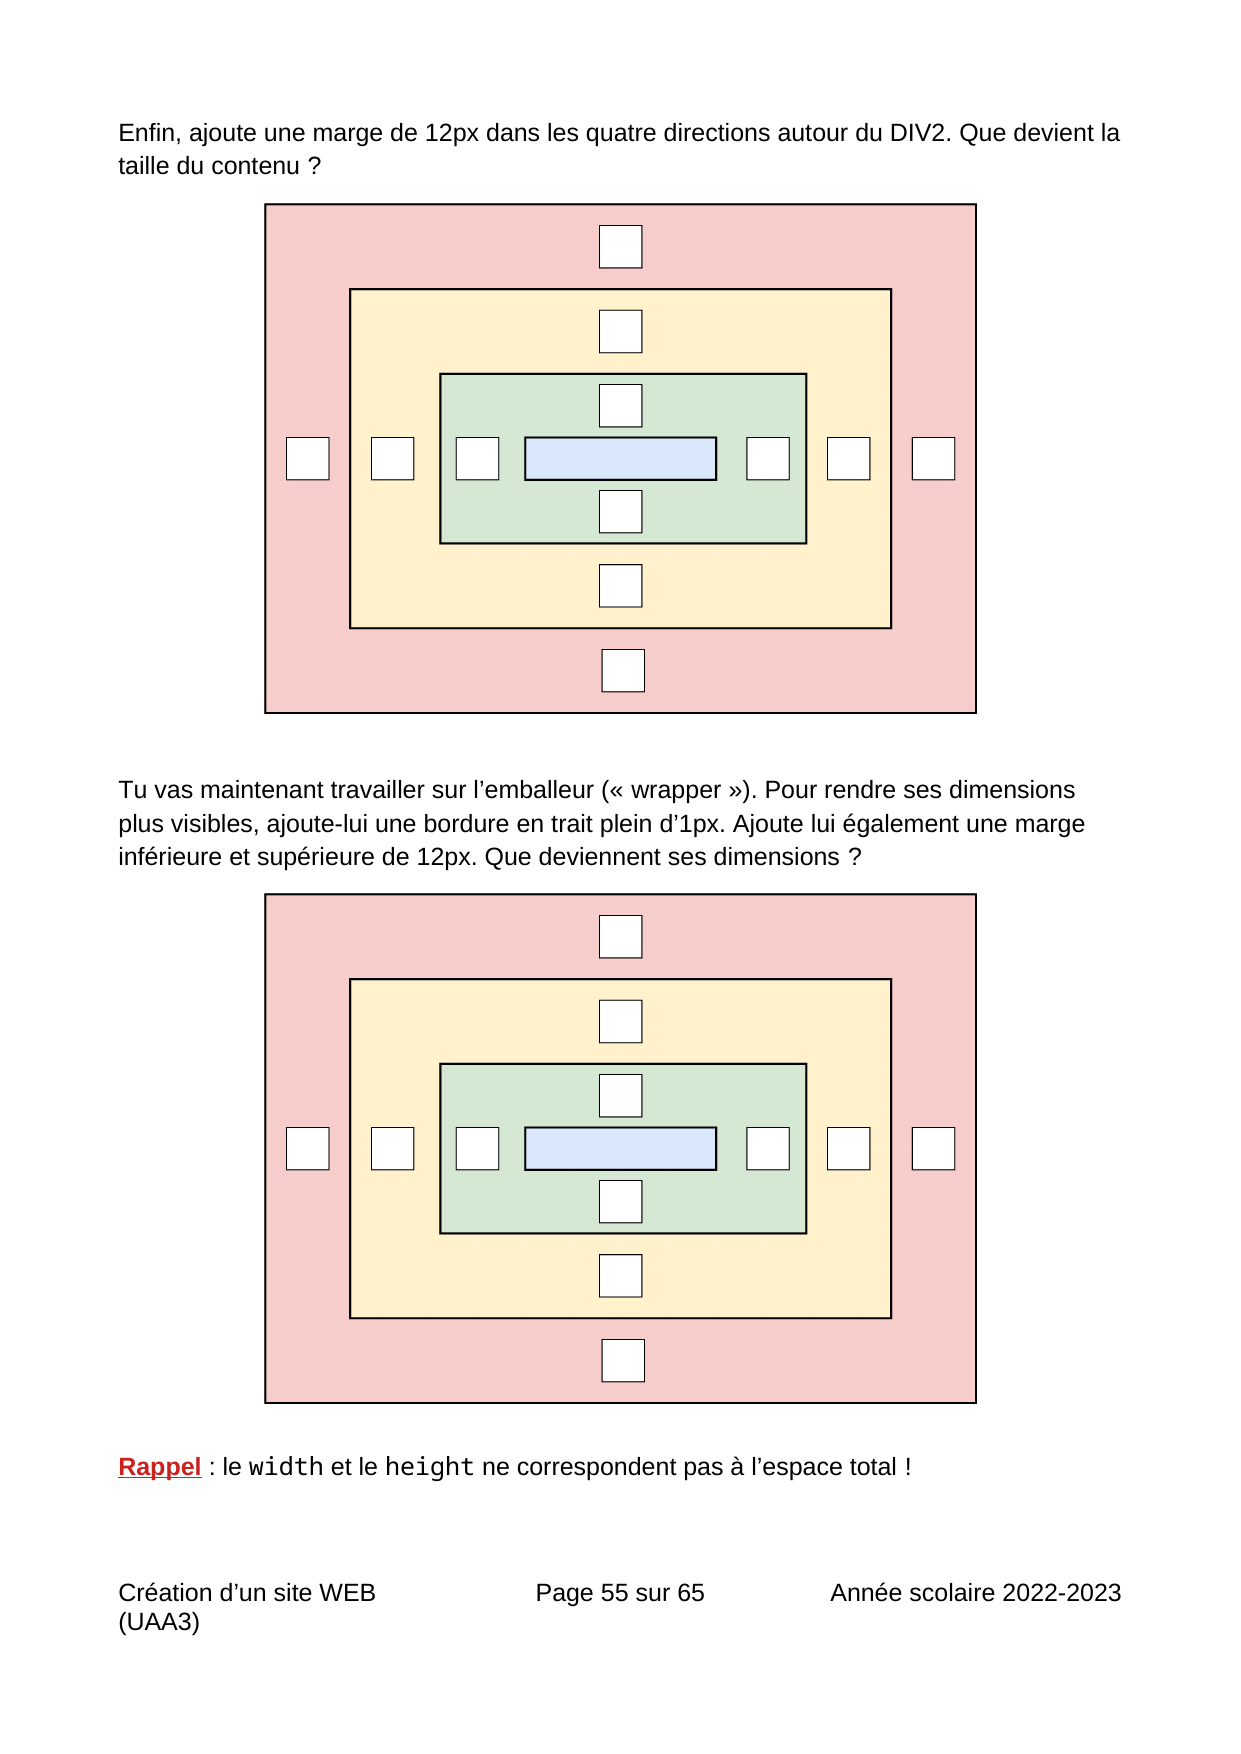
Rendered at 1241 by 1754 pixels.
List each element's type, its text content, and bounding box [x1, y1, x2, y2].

text Enfin, ajoute une marge de 12px dans les quatre directions autour du DIV2. Que devient la taille du contenu ? [118, 118, 1122, 180]
text Tu vas maintenant travailler sur l’emballeur (« wrapper »). Pour rendre ses dimensions plus visibles, ajoute-lui une bordure en trait plein d’1px. Ajoute lui également une marge inférieure et supérieure de 12px. Que deviennent ses dimensions ? [118, 776, 1122, 870]
picture [253, 192, 987, 724]
text Rappel : le width et le height ne correspondent pas à l’espace total ! [118, 889, 1122, 1483]
picture [253, 882, 987, 1414]
